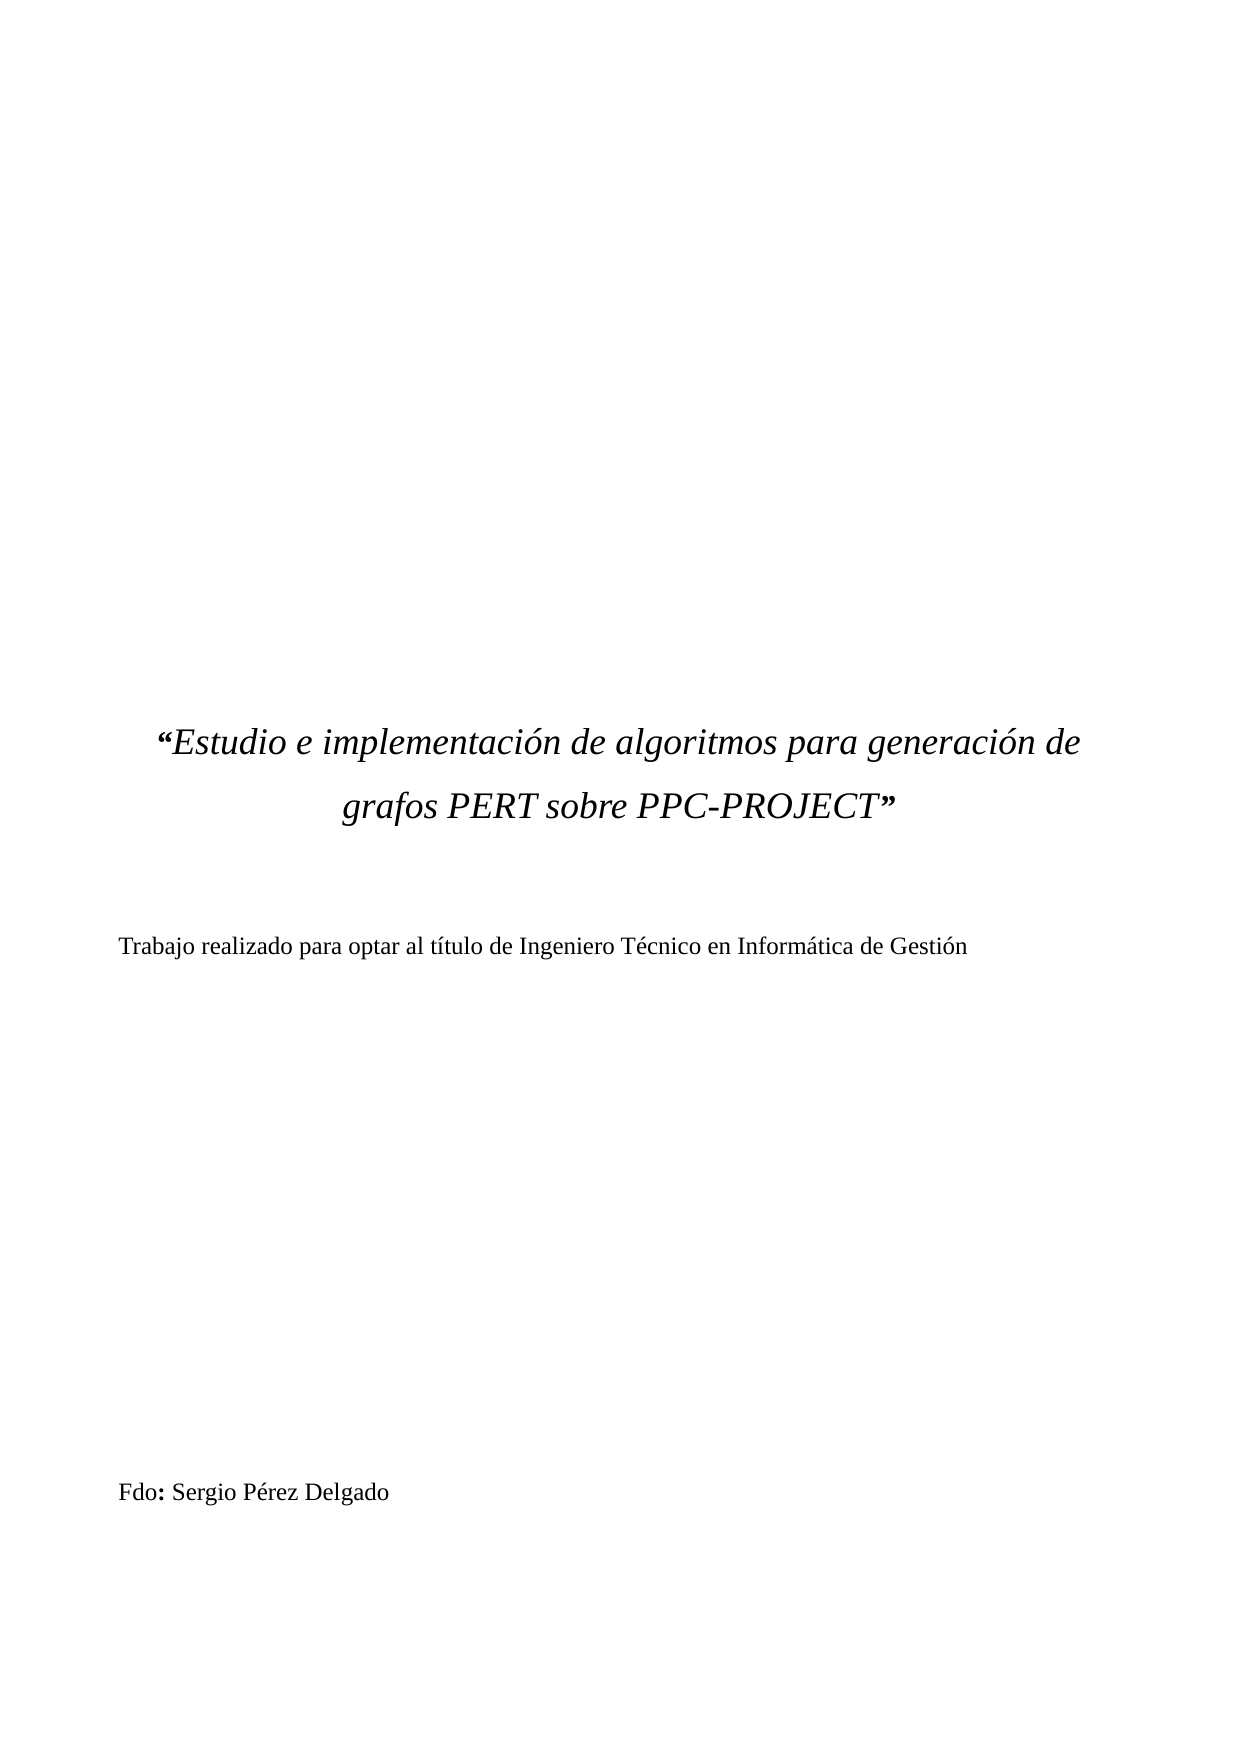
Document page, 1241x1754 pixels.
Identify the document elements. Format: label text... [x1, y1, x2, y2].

text Fdo: Sergio Pérez Delgado [118, 1477, 1122, 1505]
text Trabajo realizado para optar al título de Ingeniero Técnico en Informática de Gestión [118, 931, 1122, 960]
text “Estudio e implementación de algoritmos para generación de grafos PERT sobre PPC-PROJECT” [118, 719, 1122, 827]
